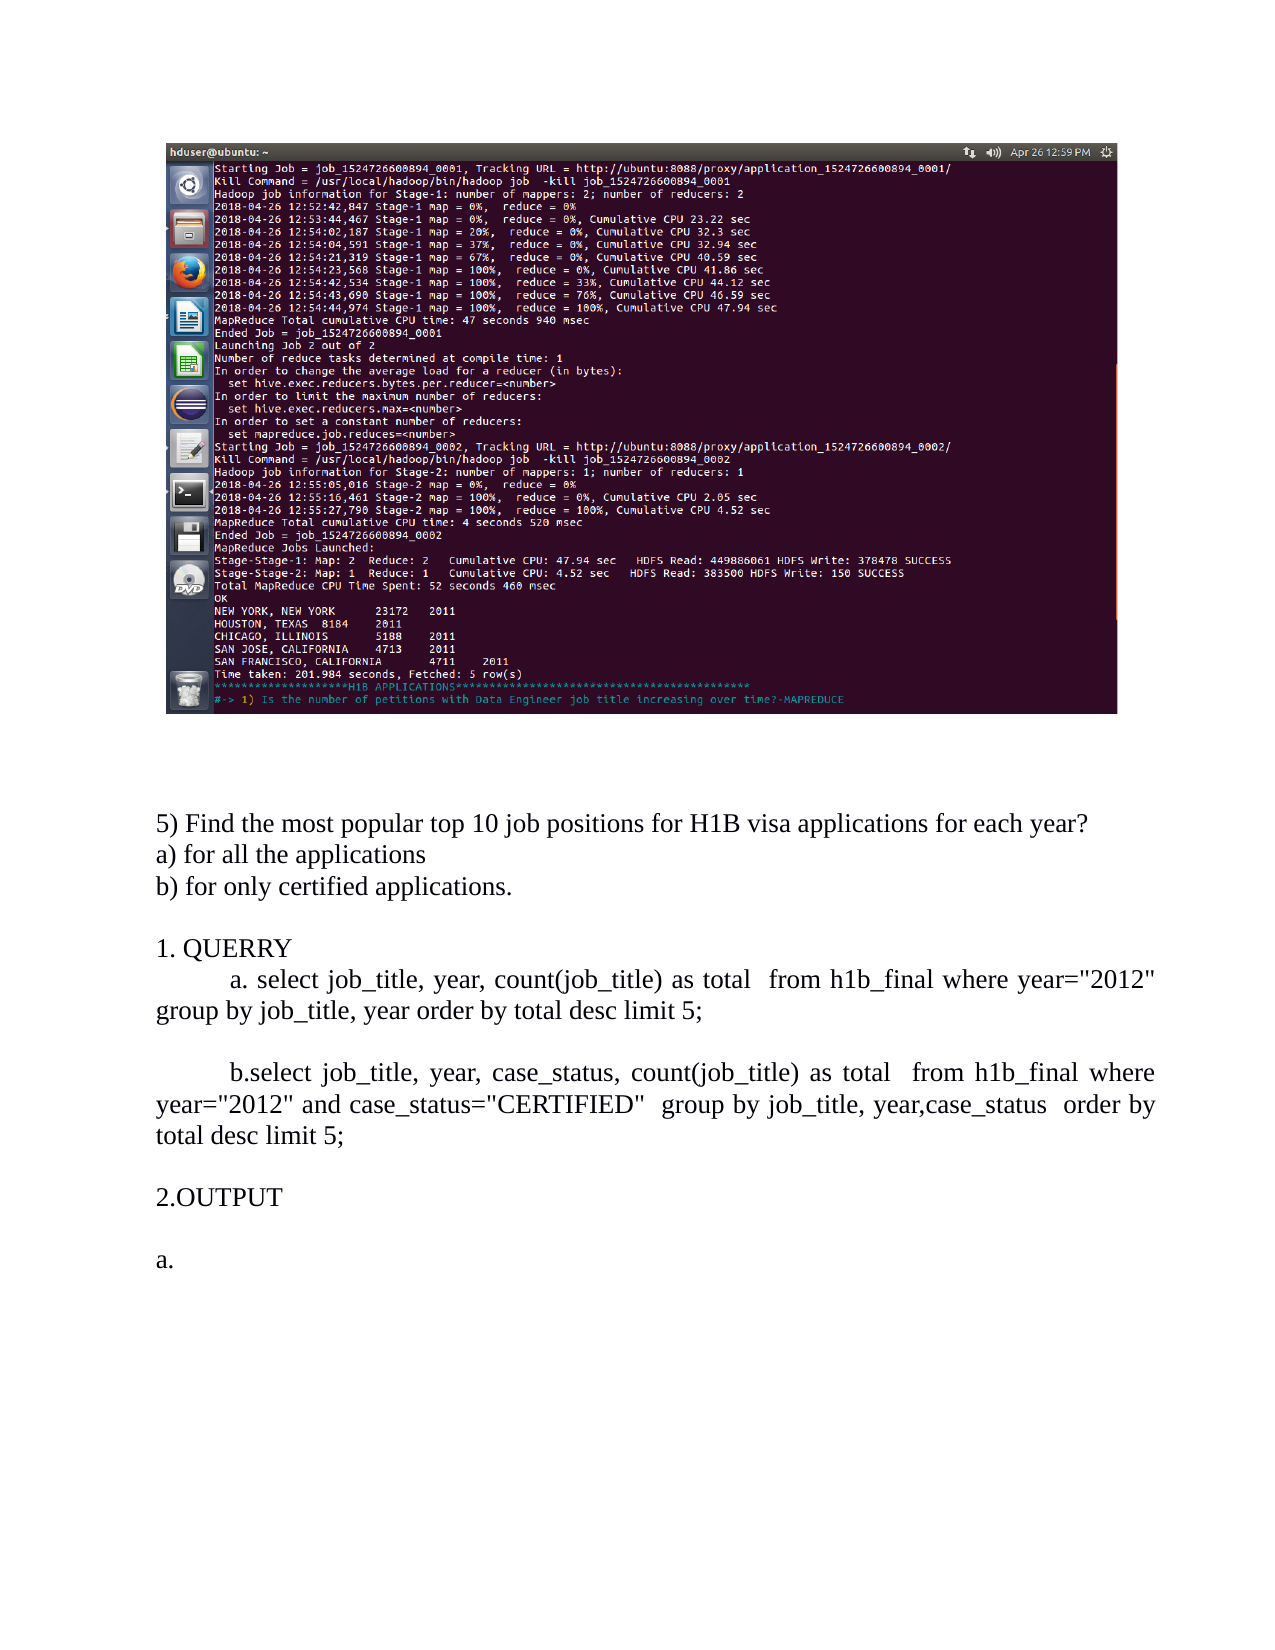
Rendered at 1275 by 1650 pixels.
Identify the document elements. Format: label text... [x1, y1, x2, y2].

text b) for only certified applications. [156, 870, 1157, 901]
text b.select job_title, year, case_status, count(job_title) as total from h1b_final where year="2012" and case_status="CERTIFIED" group by job_title, year,case_status order by total desc limit 5; [156, 1057, 1157, 1150]
text a. [156, 1243, 1157, 1274]
picture [166, 143, 1118, 714]
text a) for all the applications [156, 838, 1157, 870]
text 2.OUTPUT [156, 1181, 1157, 1212]
text 1. QUERRY [156, 932, 1157, 963]
text 5) Find the most popular top 10 job positions for H1B visa applications for each year? [156, 807, 1157, 838]
text a. select job_title, year, count(job_title) as total from h1b_final where year="2012" group by job_title, year order by total desc limit 5; [156, 963, 1157, 1025]
